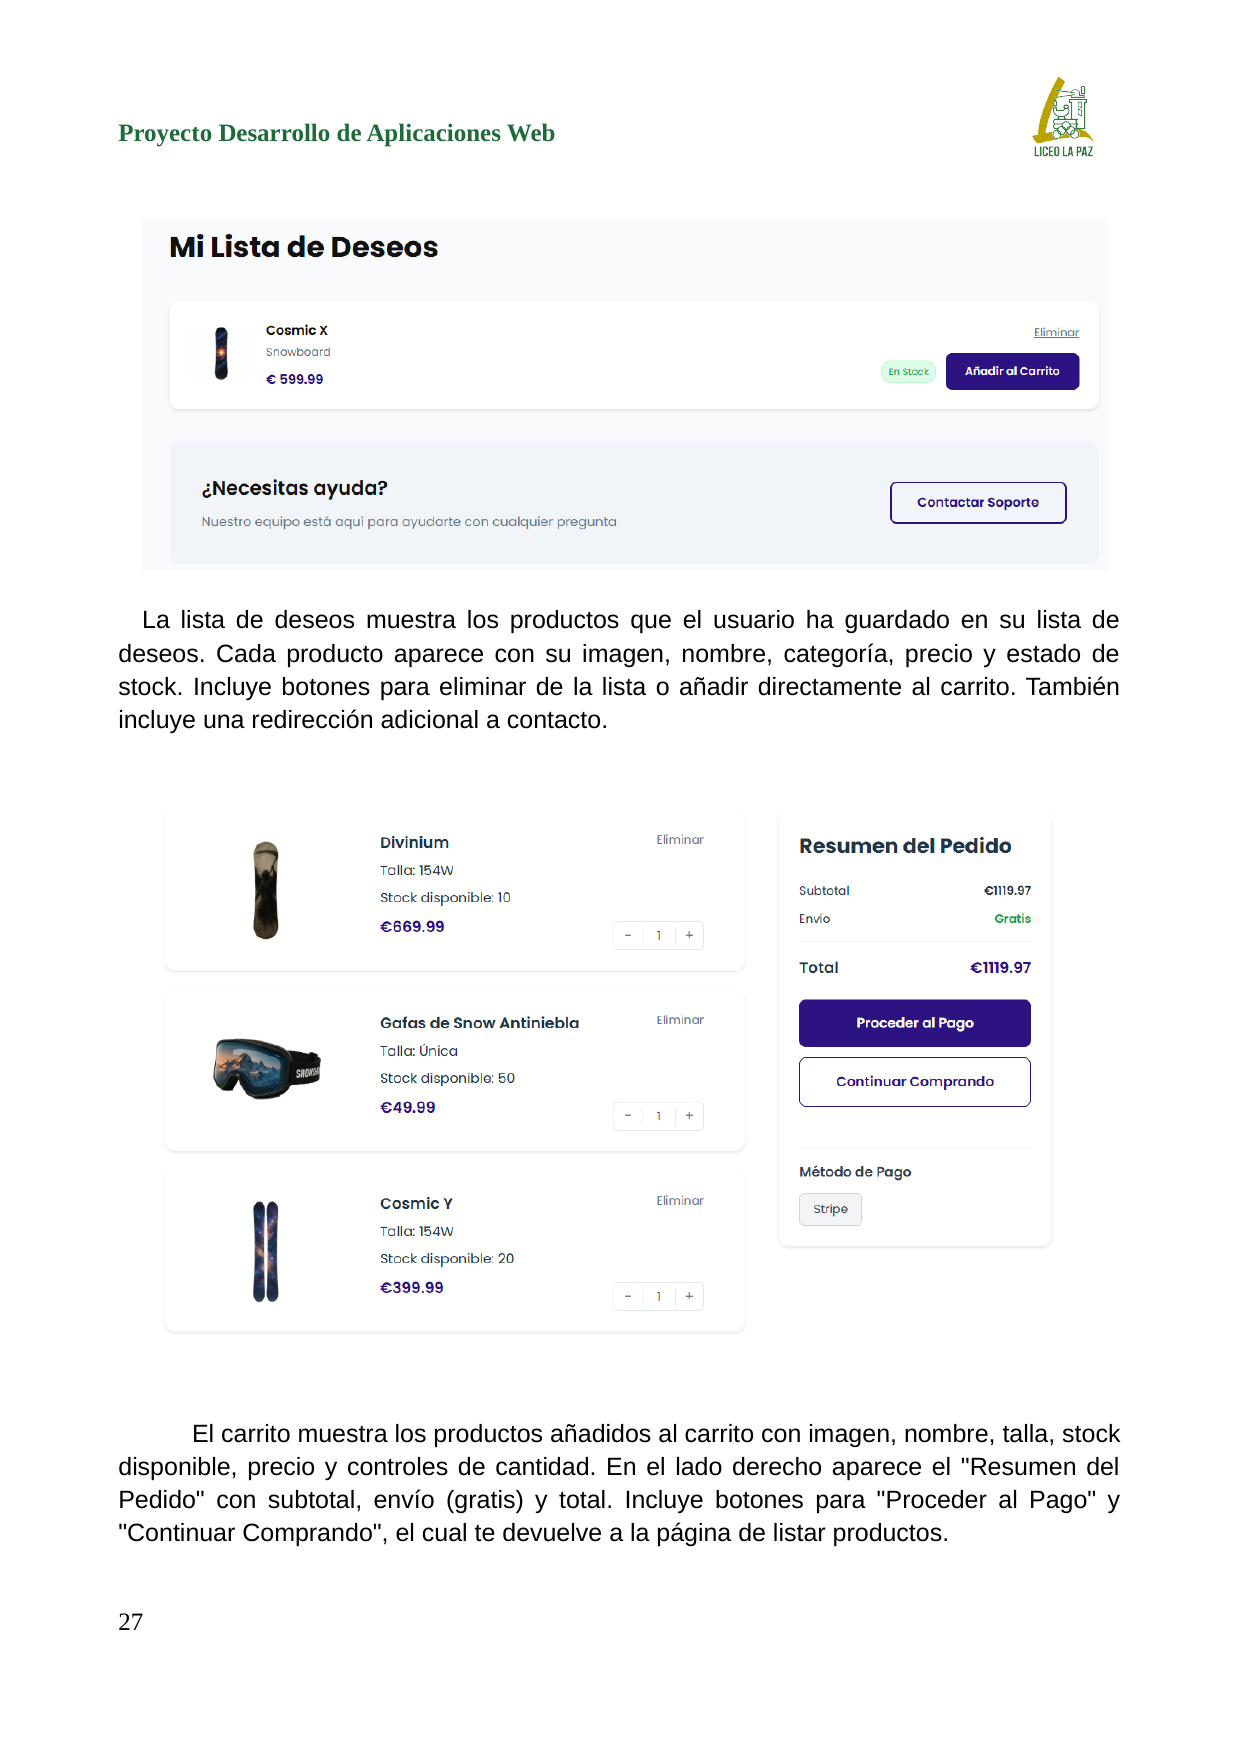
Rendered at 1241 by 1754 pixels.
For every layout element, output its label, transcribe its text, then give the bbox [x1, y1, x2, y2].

text El carrito muestra los productos añadidos al carrito con imagen, nombre, talla, stock disponible, precio y controles de cantidad. En el lado derecho aparece el "Resumen del Pedido" con subtotal, envío (gratis) y total. Incluye botones para "Proceder al Pago" y "Continuar Comprando", el cual te devuelve a la página de listar productos. [118, 1419, 1122, 1546]
picture [153, 793, 1097, 1343]
text La lista de deseos muestra los productos que el usuario ha guardado en su lista de deseos. Cada producto aparece con su imagen, nombre, categoría, precio y estado de stock. Incluye botones para eliminar de la lista o añadir directamente al carrito. También incluye una redirección adicional a contacto. [118, 606, 1122, 733]
picture [1025, 70, 1100, 165]
picture [141, 218, 1109, 571]
